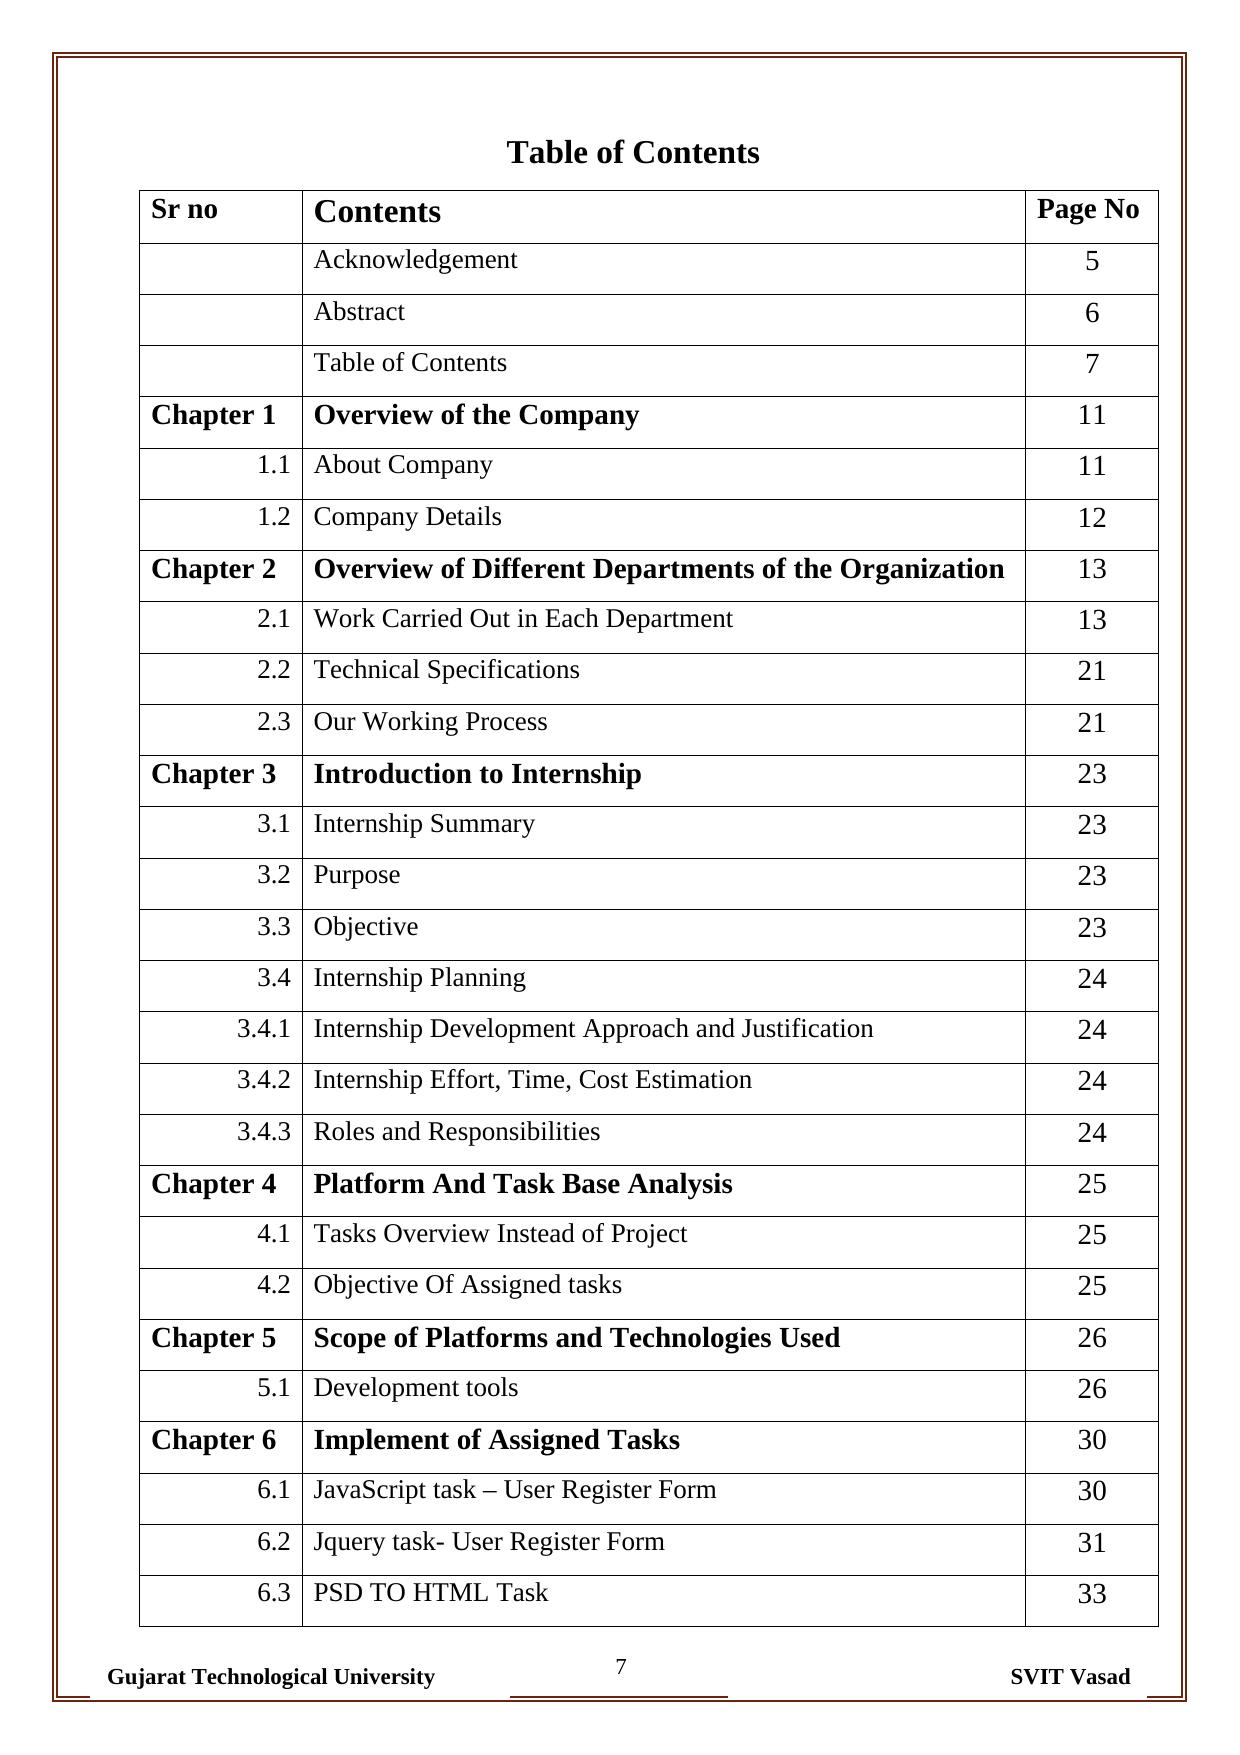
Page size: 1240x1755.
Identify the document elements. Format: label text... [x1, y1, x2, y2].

table_cell 3.2 [140, 859, 302, 909]
table_cell [140, 295, 302, 345]
table_cell Our Working Process [303, 705, 1025, 755]
table_cell 12 [1026, 500, 1158, 550]
table_cell 2.3 [140, 705, 302, 755]
table_cell Purpose [303, 859, 1025, 909]
table_cell Development tools [303, 1371, 1025, 1421]
text Table of Contents [139, 132, 1102, 171]
table_cell 31 [1026, 1525, 1158, 1575]
table_cell 6.3 [140, 1576, 302, 1626]
table_cell 5 [1026, 244, 1158, 294]
table_cell 21 [1026, 705, 1158, 755]
table_cell [140, 244, 302, 294]
table_cell Chapter 1 [140, 397, 302, 447]
table_cell Scope of Platforms and Technologies Used [303, 1320, 1025, 1370]
table_cell 2.2 [140, 654, 302, 704]
table_cell Internship Summary [303, 807, 1025, 857]
table_header Page No [1026, 191, 1158, 242]
table_cell Chapter 3 [140, 756, 302, 806]
table_cell 25 [1026, 1166, 1158, 1216]
table_cell 1.1 [140, 449, 302, 499]
table_cell Chapter 6 [140, 1422, 302, 1472]
table_cell 4.2 [140, 1269, 302, 1319]
table_cell PSD TO HTML Task [303, 1576, 1025, 1626]
table_cell 23 [1026, 807, 1158, 857]
table_cell 6.1 [140, 1474, 302, 1524]
table_cell Chapter 2 [140, 551, 302, 601]
table_cell Company Details [303, 500, 1025, 550]
table_cell 24 [1026, 1115, 1158, 1165]
table_header Contents [303, 191, 1025, 242]
table_cell Jquery task- User Register Form [303, 1525, 1025, 1575]
table_cell 25 [1026, 1217, 1158, 1267]
table_cell 24 [1026, 961, 1158, 1011]
table_cell Roles and Responsibilities [303, 1115, 1025, 1165]
table_cell 3.4.2 [140, 1064, 302, 1114]
table_cell Tasks Overview Instead of Project [303, 1217, 1025, 1267]
table_cell 24 [1026, 1012, 1158, 1062]
table_cell 3.4.3 [140, 1115, 302, 1165]
table_cell Chapter 5 [140, 1320, 302, 1370]
table_cell 13 [1026, 602, 1158, 652]
table_cell 5.1 [140, 1371, 302, 1421]
table_cell Internship Development Approach and Justification [303, 1012, 1025, 1062]
table_cell Acknowledgement [303, 244, 1025, 294]
table_cell 11 [1026, 449, 1158, 499]
table_cell Work Carried Out in Each Department [303, 602, 1025, 652]
table_header Sr no [140, 191, 302, 242]
table_cell Chapter 4 [140, 1166, 302, 1216]
table_cell Objective Of Assigned tasks [303, 1269, 1025, 1319]
table_cell Technical Specifications [303, 654, 1025, 704]
table_cell JavaScript task – User Register Form [303, 1474, 1025, 1524]
table_cell 13 [1026, 551, 1158, 601]
table_cell Platform And Task Base Analysis [303, 1166, 1025, 1216]
table_cell Overview of the Company [303, 397, 1025, 447]
table_cell 24 [1026, 1064, 1158, 1114]
table_cell 30 [1026, 1422, 1158, 1472]
table_cell 30 [1026, 1474, 1158, 1524]
table_cell 23 [1026, 859, 1158, 909]
table_cell 4.1 [140, 1217, 302, 1267]
table_cell 7 [1026, 346, 1158, 396]
table_cell 33 [1026, 1576, 1158, 1626]
table_cell 3.1 [140, 807, 302, 857]
table_cell 3.3 [140, 910, 302, 960]
table_cell Introduction to Internship [303, 756, 1025, 806]
table_cell 26 [1026, 1371, 1158, 1421]
table_cell 1.2 [140, 500, 302, 550]
table_cell 11 [1026, 397, 1158, 447]
table_cell 6.2 [140, 1525, 302, 1575]
table_cell 23 [1026, 756, 1158, 806]
table_cell Abstract [303, 295, 1025, 345]
table_cell Internship Planning [303, 961, 1025, 1011]
table_cell 25 [1026, 1269, 1158, 1319]
table_cell 2.1 [140, 602, 302, 652]
table_cell Internship Effort, Time, Cost Estimation [303, 1064, 1025, 1114]
table_cell Implement of Assigned Tasks [303, 1422, 1025, 1472]
table_cell Overview of Different Departments of the Organization [303, 551, 1025, 601]
table_cell Table of Contents [303, 346, 1025, 396]
table_cell Objective [303, 910, 1025, 960]
table_cell 23 [1026, 910, 1158, 960]
table_cell About Company [303, 449, 1025, 499]
table_cell 3.4 [140, 961, 302, 1011]
table_cell 26 [1026, 1320, 1158, 1370]
table_cell 21 [1026, 654, 1158, 704]
table_cell 3.4.1 [140, 1012, 302, 1062]
table_cell 6 [1026, 295, 1158, 345]
table_cell [140, 346, 302, 396]
